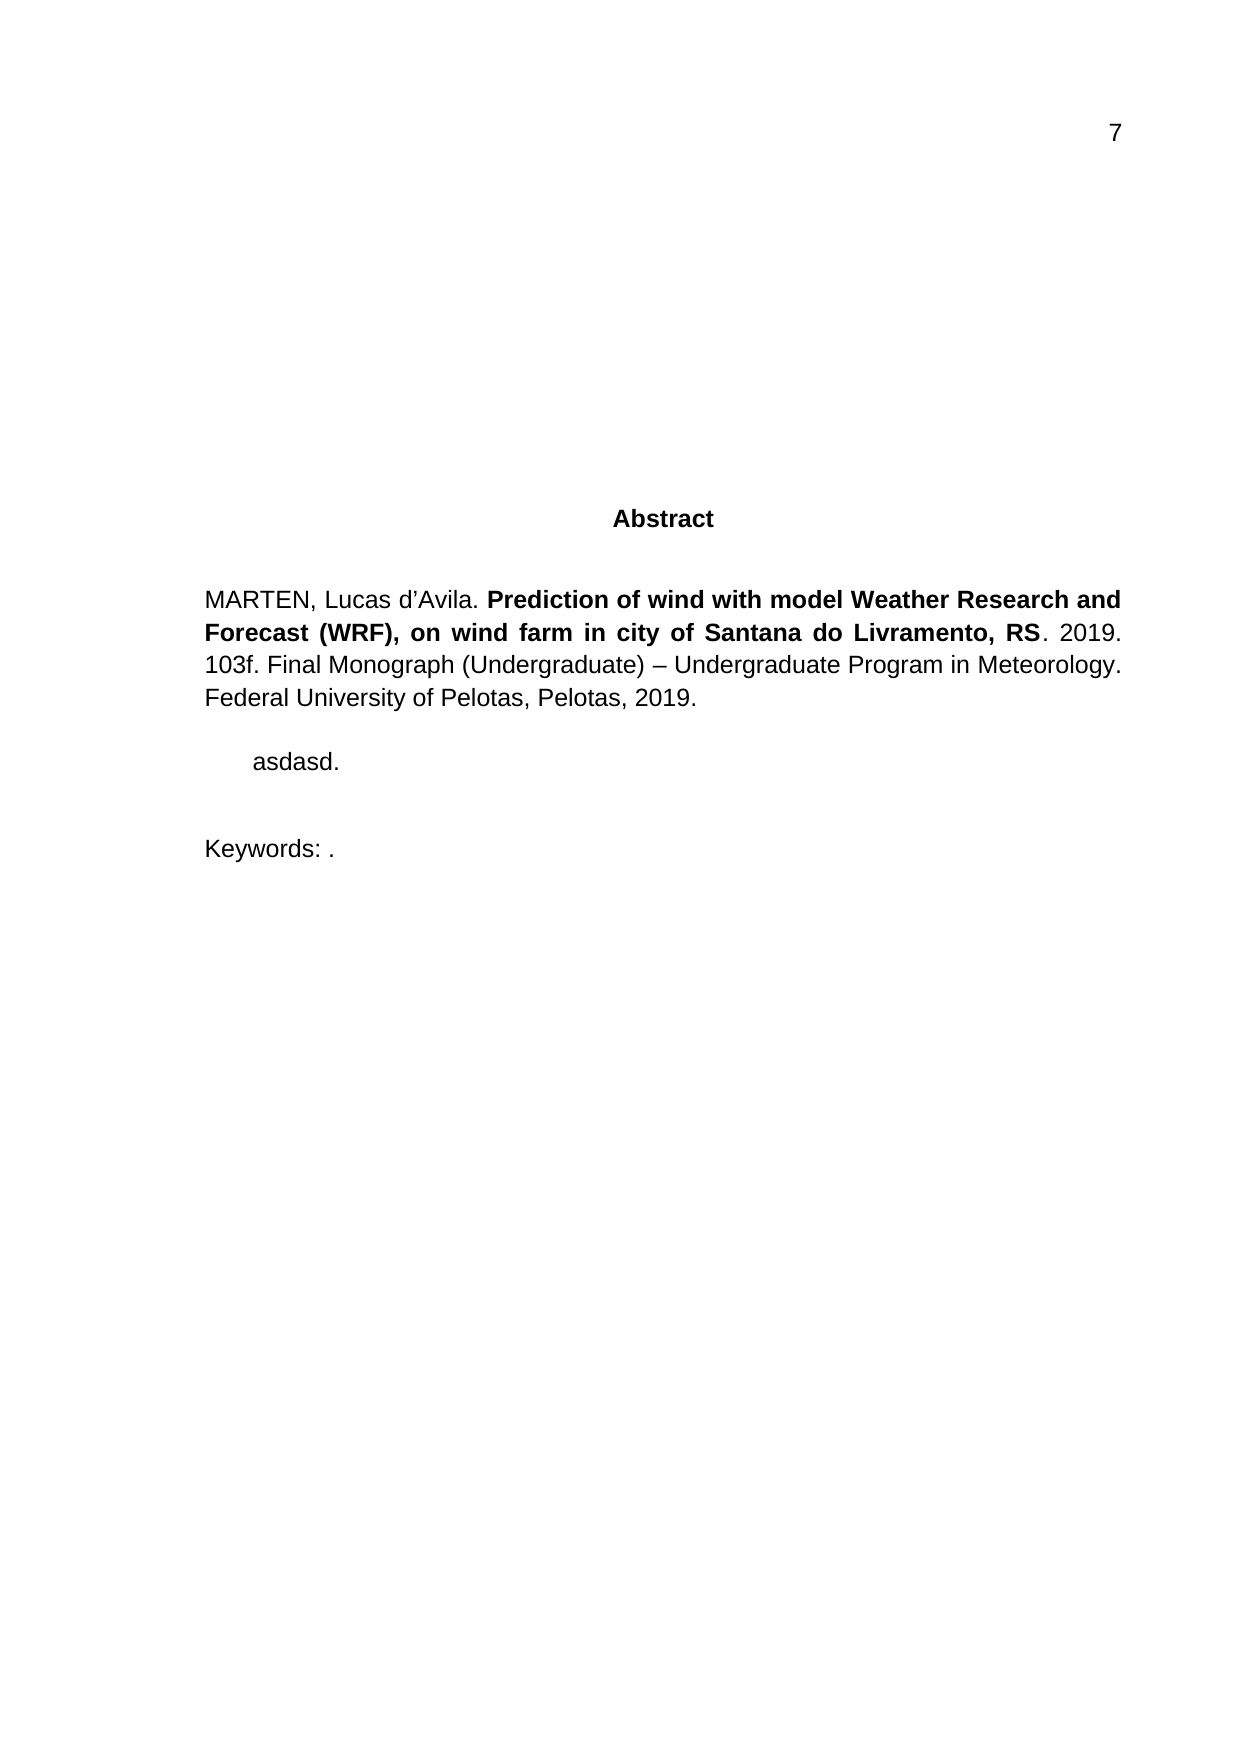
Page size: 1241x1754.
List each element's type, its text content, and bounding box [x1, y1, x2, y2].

text MARTEN, Lucas d’Avila. Prediction of wind with model Weather Research and Forecast (WRF), on wind farm in city of Santana do Livramento, RS. 2019. 103f. Final Monograph (Undergraduate) – Undergraduate Program in Meteorology. Federal University of Pelotas, Pelotas, 2019. [204, 585, 1122, 711]
text asdasd. [204, 747, 1122, 776]
text Abstract [177, 504, 1149, 533]
text Keywords: . [204, 834, 1122, 862]
